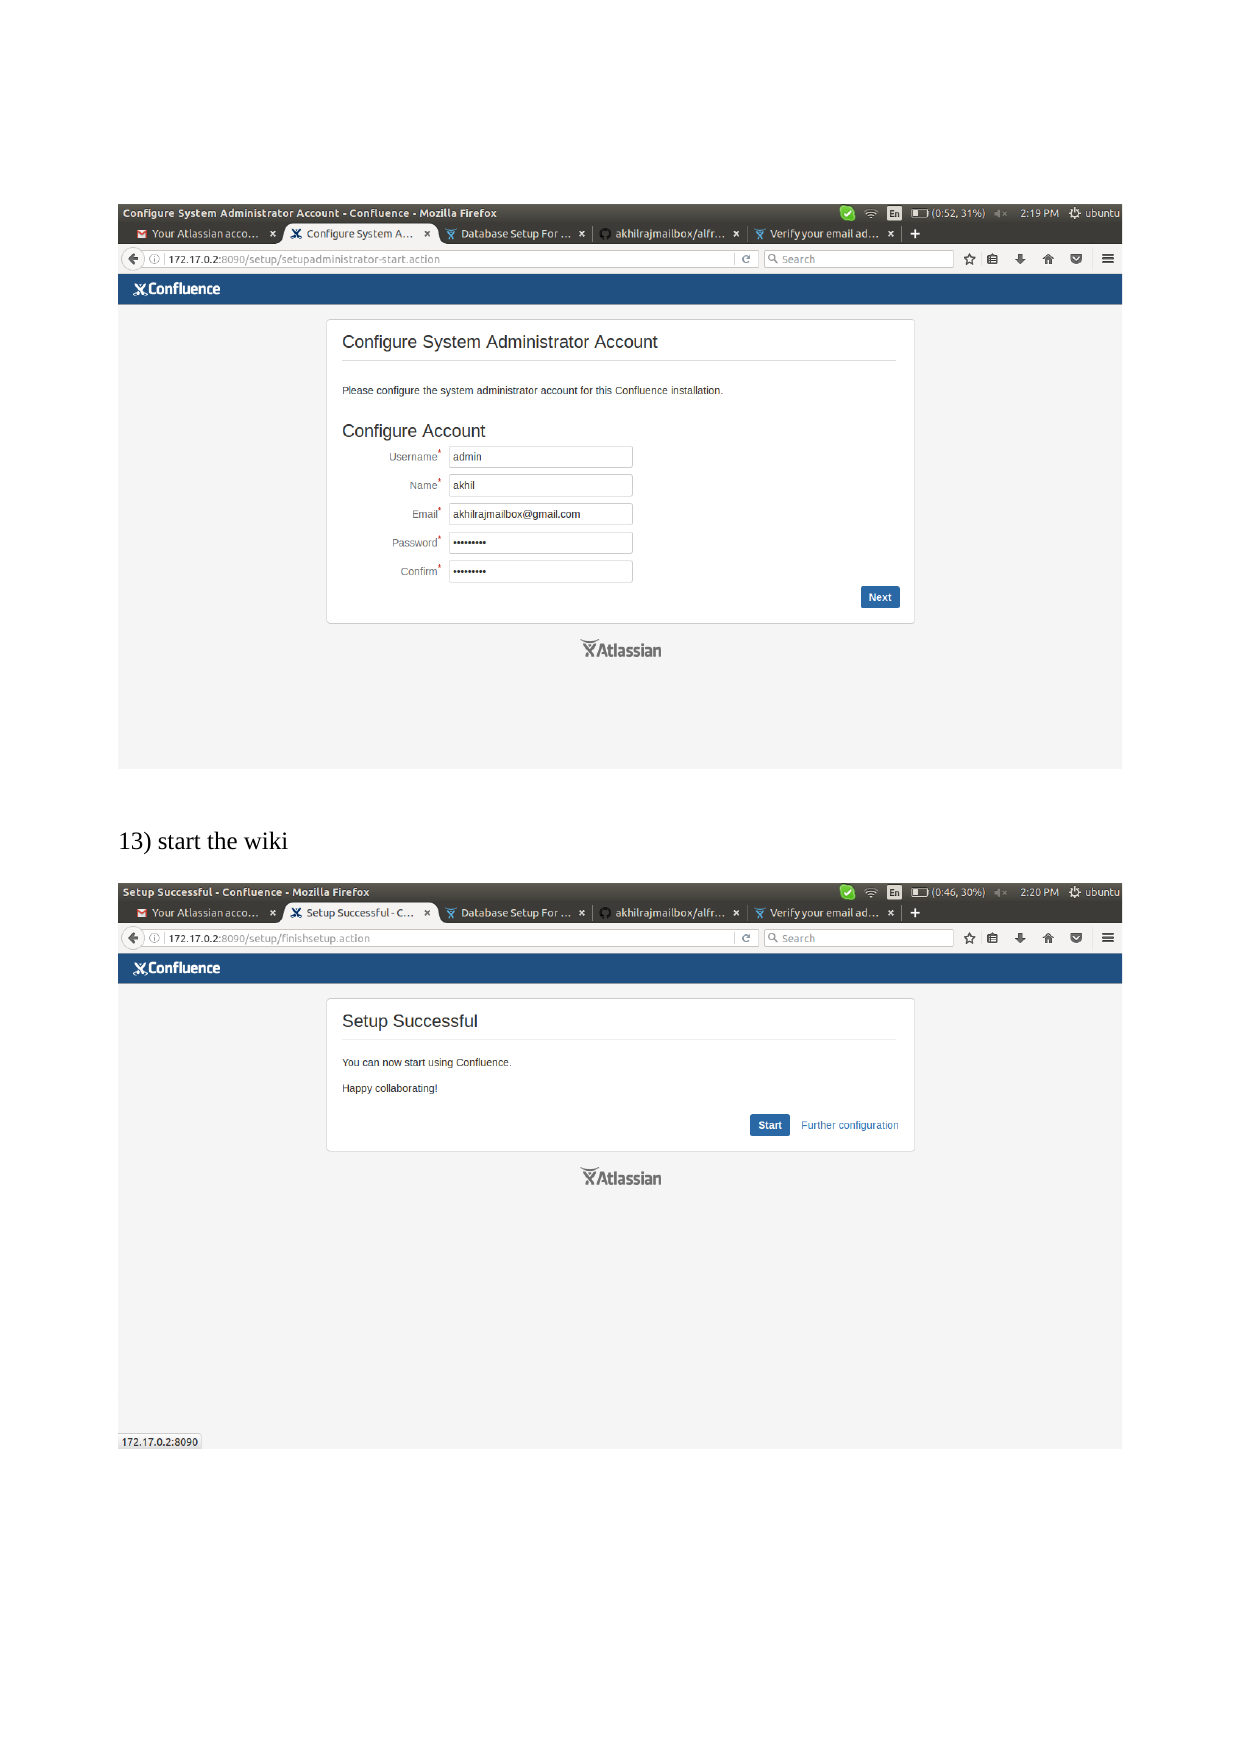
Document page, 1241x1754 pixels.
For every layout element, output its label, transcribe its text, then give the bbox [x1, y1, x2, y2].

picture [118, 204, 1123, 769]
picture [118, 883, 1123, 1449]
text 13) start the wiki [118, 826, 1122, 855]
